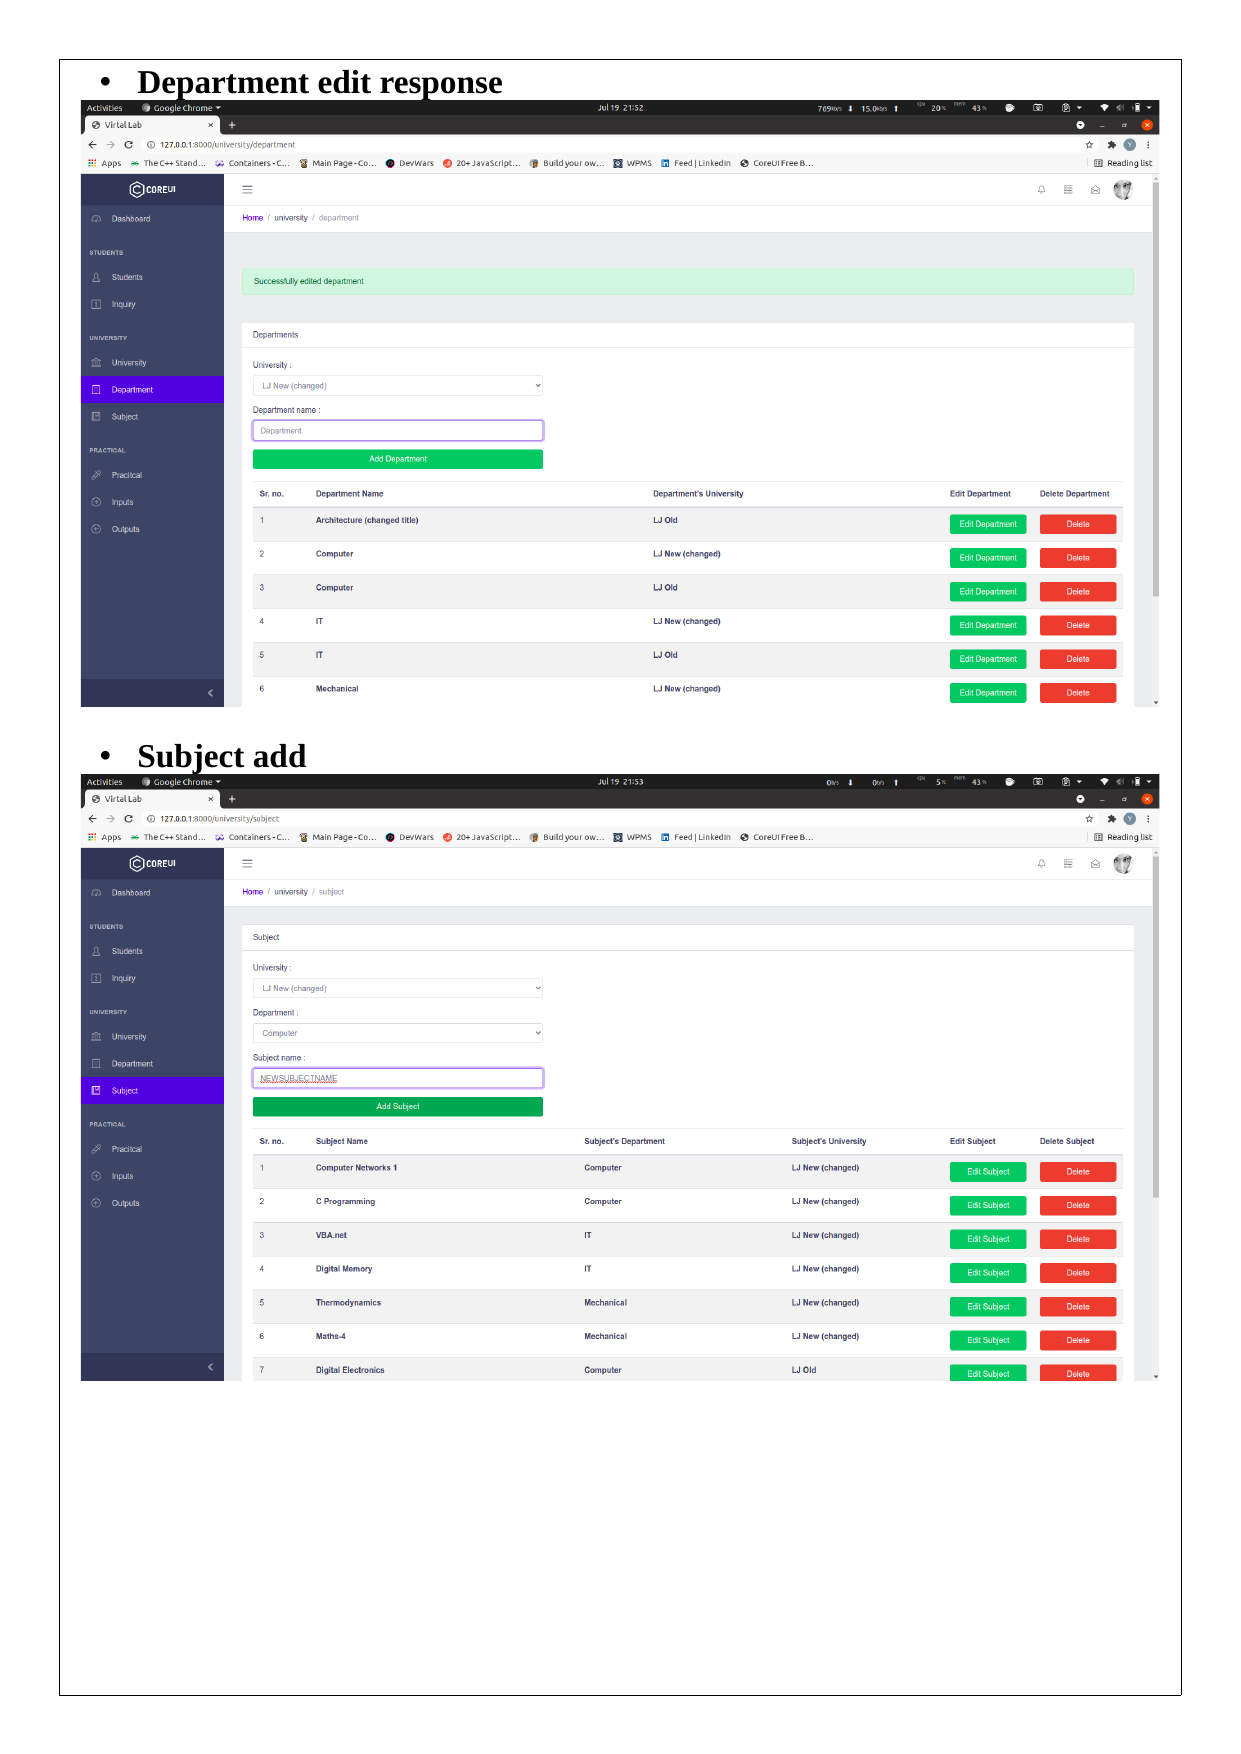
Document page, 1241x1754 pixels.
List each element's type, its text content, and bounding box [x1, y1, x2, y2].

list Department edit response [99, 62, 1178, 100]
picture [80, 774, 1160, 1381]
picture [80, 100, 1160, 707]
list Subject add [99, 736, 1178, 774]
